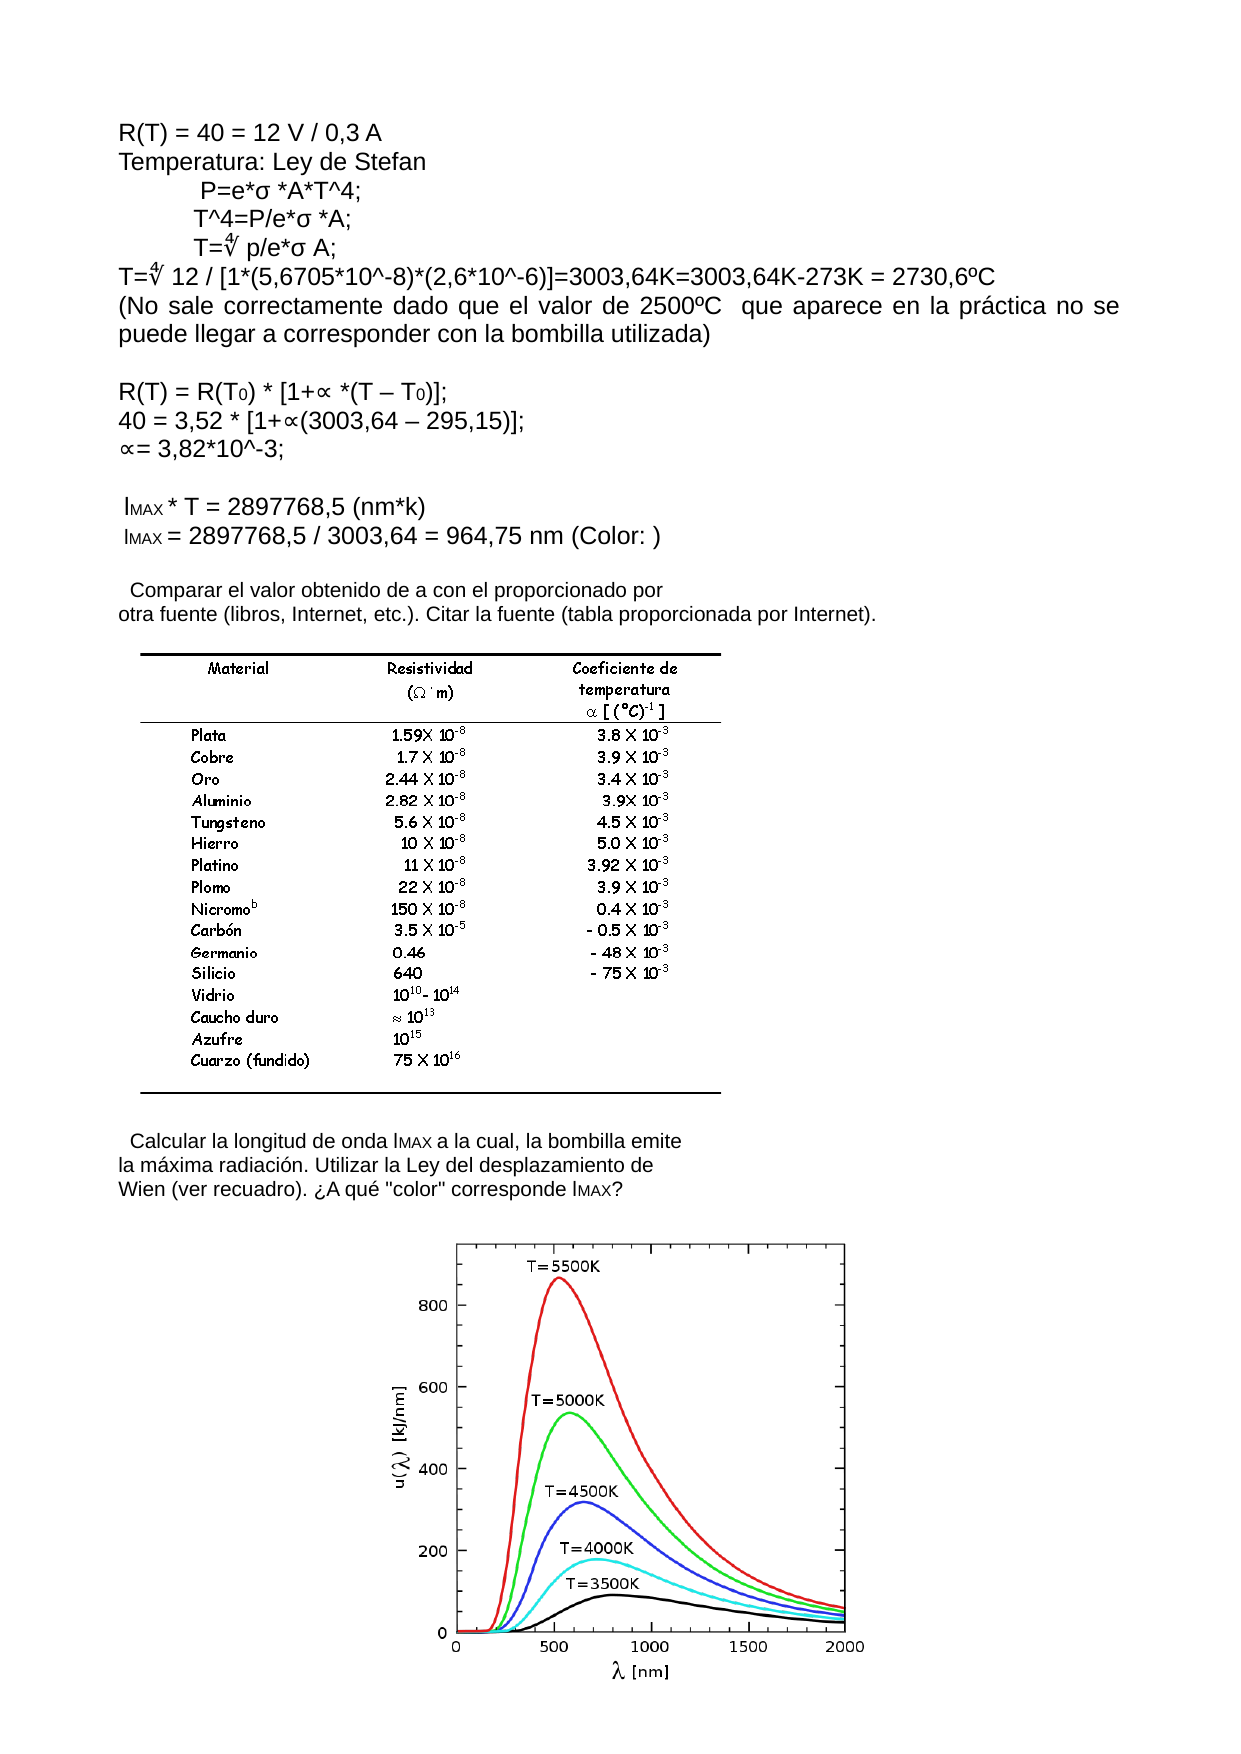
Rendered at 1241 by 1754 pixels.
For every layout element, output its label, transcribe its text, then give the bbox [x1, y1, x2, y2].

text T^4=P/e*σ *A; [118, 204, 1122, 233]
text Comparar el valor obtenido de a con el proporcionado por [118, 578, 1122, 602]
text lMAX = 2897768,5 / 3003,64 = 964,75 nm (Color: ) [118, 521, 1122, 549]
text T=∜ p/e*σ A; [118, 233, 1122, 262]
text otra fuente (libros, Internet, etc.). Citar la fuente (tabla proporcionada por Internet). [118, 602, 1122, 626]
picture [140, 653, 722, 1108]
text Calcular la longitud de onda lMAX a la cual, la bombilla emite [118, 1129, 1122, 1153]
text R(T) = R(T0) * [1+∝ *(T – T0)]; [118, 377, 1122, 406]
text (No sale correctamente dado que el valor de 2500ºC que aparece en la práctica no se puede llegar a corresponder con la bombilla utilizada) [118, 291, 1122, 348]
text Temperatura: Ley de Stefan [118, 147, 1122, 176]
text T=∜ 12 / [1*(5,6705*10^-8)*(2,6*10^-6)]=3003,64K=3003,64K-273K = 2730,6ºC [118, 262, 1122, 291]
text ∝= 3,82*10^-3; [118, 434, 1122, 463]
text la máxima radiación. Utilizar la Ley del desplazamiento de [118, 1153, 1122, 1177]
text R(T) = 40 = 12 V / 0,3 A [118, 118, 1122, 147]
picture [381, 1232, 872, 1686]
text 40 = 3,52 * [1+∝(3003,64 – 295,15)]; [118, 406, 1122, 434]
text Wien (ver recuadro). ¿A qué "color" corresponde lMAX? [118, 1177, 1122, 1201]
text P=e*σ *A*T^4; [118, 176, 1122, 204]
text lMAX * T = 2897768,5 (nm*k) [118, 492, 1122, 521]
